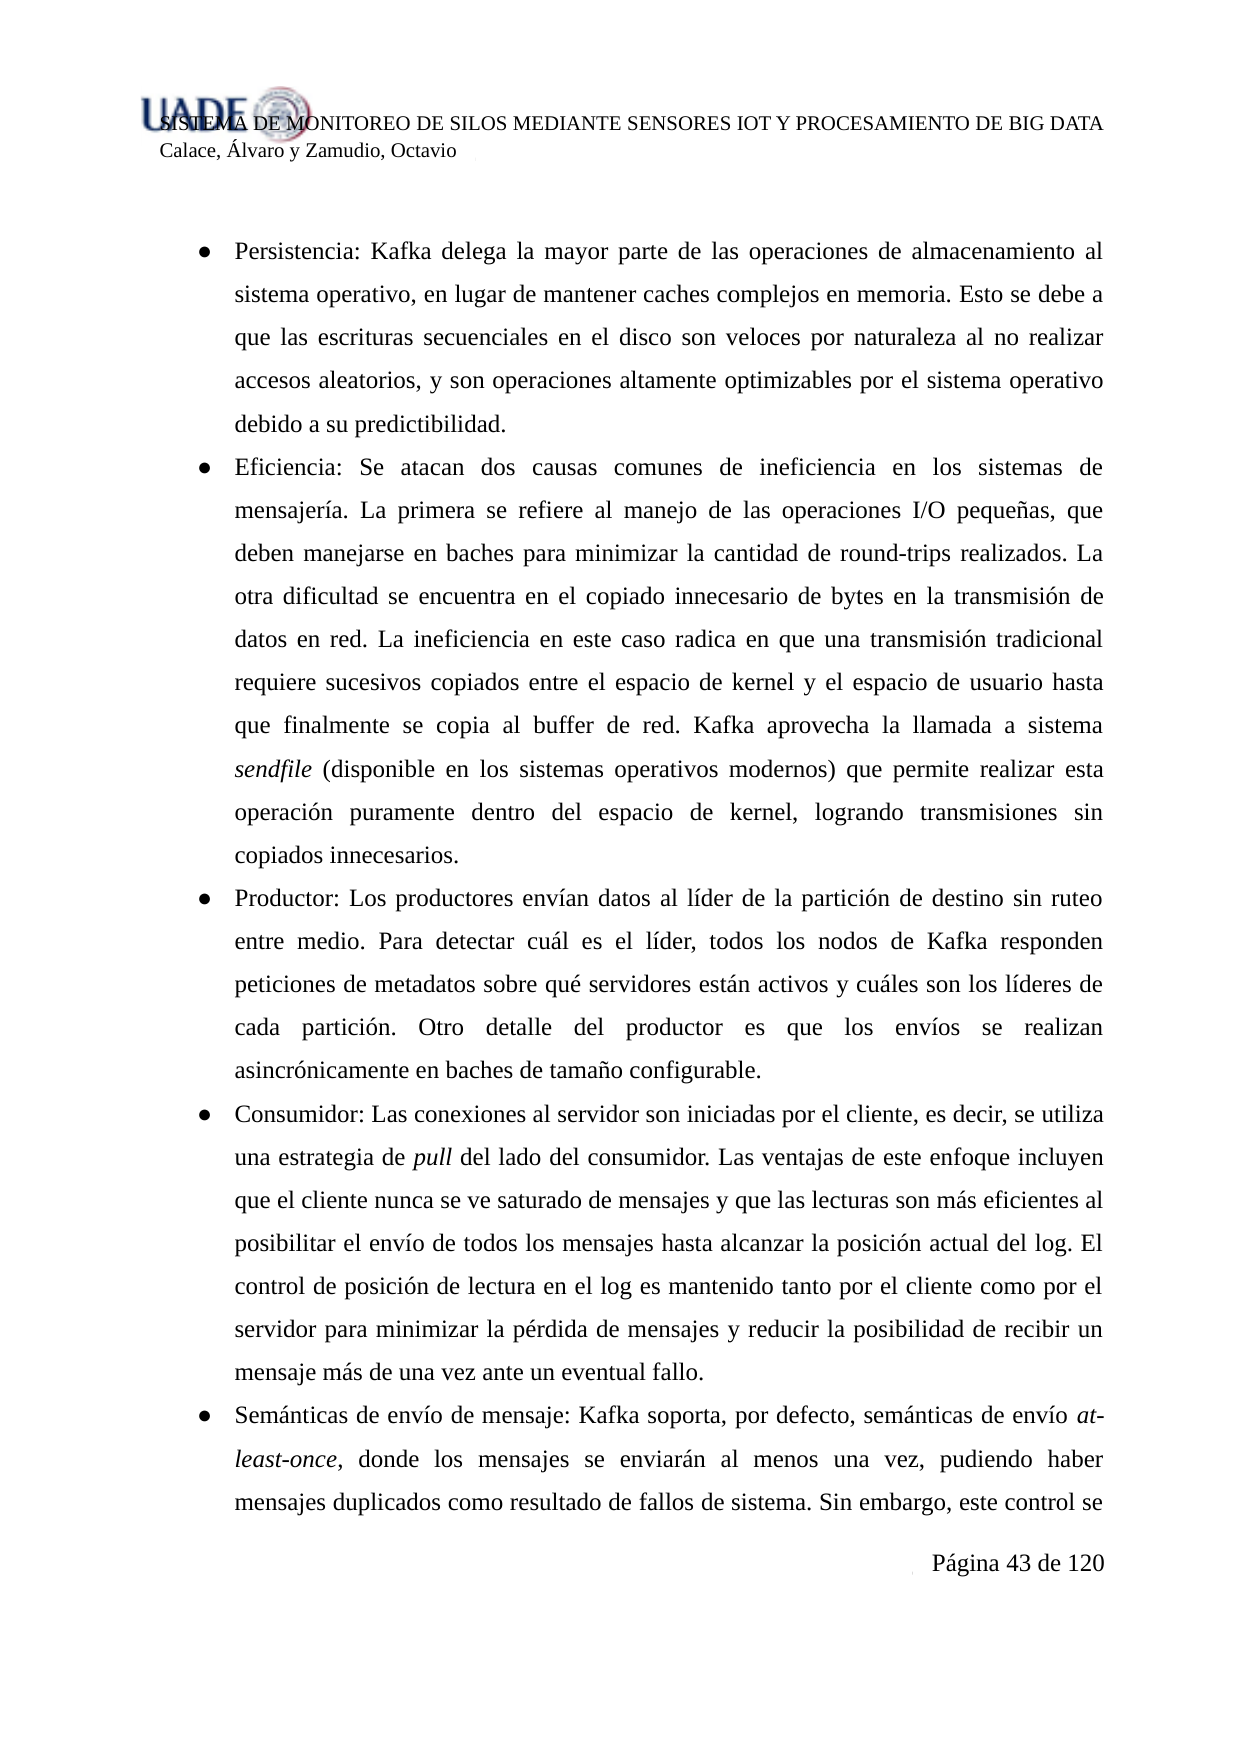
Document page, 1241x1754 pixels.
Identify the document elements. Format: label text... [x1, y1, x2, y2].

list Consumidor: Las conexiones al servidor son iniciadas por el cliente, es decir, se utiliza una estrategia de pull del lado del consumidor. Las ventajas de este enfoque incluyen que el cliente nunca se ve saturado de mensajes y que las lecturas son más eficientes al posibilitar el envío de todos los mensajes hasta alcanzar la posición actual del log. El control de posición de lectura en el log es mantenido tanto por el cliente como por el servidor para minimizar la pérdida de mensajes y reducir la posibilidad de recibir un mensaje más de una vez ante un eventual fallo. [197, 1099, 1104, 1386]
list Semánticas de envío de mensaje: Kafka soporta, por defecto, semánticas de envío at-least-once, donde los mensajes se enviarán al menos una vez, pudiendo haber mensajes duplicados como resultado de fallos de sistema. Sin embargo, este control se [197, 1401, 1104, 1516]
list Productor: Los productores envían datos al líder de la partición de destino sin ruteo entre medio. Para detectar cuál es el líder, todos los nodos de Kafka responden peticiones de metadatos sobre qué servidores están activos y cuáles son los líderes de cada partición. Otro detalle del productor es que los envíos se realizan asincrónicamente en baches de tamaño configurable. [197, 883, 1104, 1084]
list Eficiencia: Se atacan dos causas comunes de ineficiencia en los sistemas de mensajería. La primera se refiere al manejo de las operaciones I/O pequeñas, que deben manejarse en baches para minimizar la cantidad de round-trips realizados. La otra dificultad se encuentra en el copiado innecesario de bytes en la transmisión de datos en red. La ineficiencia en este caso radica en que una transmisión tradicional requiere sucesivos copiados entre el espacio de kernel y el espacio de usuario hasta que finalmente se copia al buffer de red. Kafka aprovecha la llamada a sistema sendfile (disponible en los sistemas operativos modernos) que permite realizar esta operación puramente dentro del espacio de kernel, logrando transmisiones sin copiados innecesarios. [197, 452, 1104, 869]
list Persistencia: Kafka delega la mayor parte de las operaciones de almacenamiento al sistema operativo, en lugar de mantener caches complejos en memoria. Esto se debe a que las escrituras secuenciales en el disco son veloces por naturaleza al no realizar accesos aleatorios, y son operaciones altamente optimizables por el sistema operativo debido a su predictibilidad. [197, 236, 1104, 437]
picture [140, 86, 314, 146]
